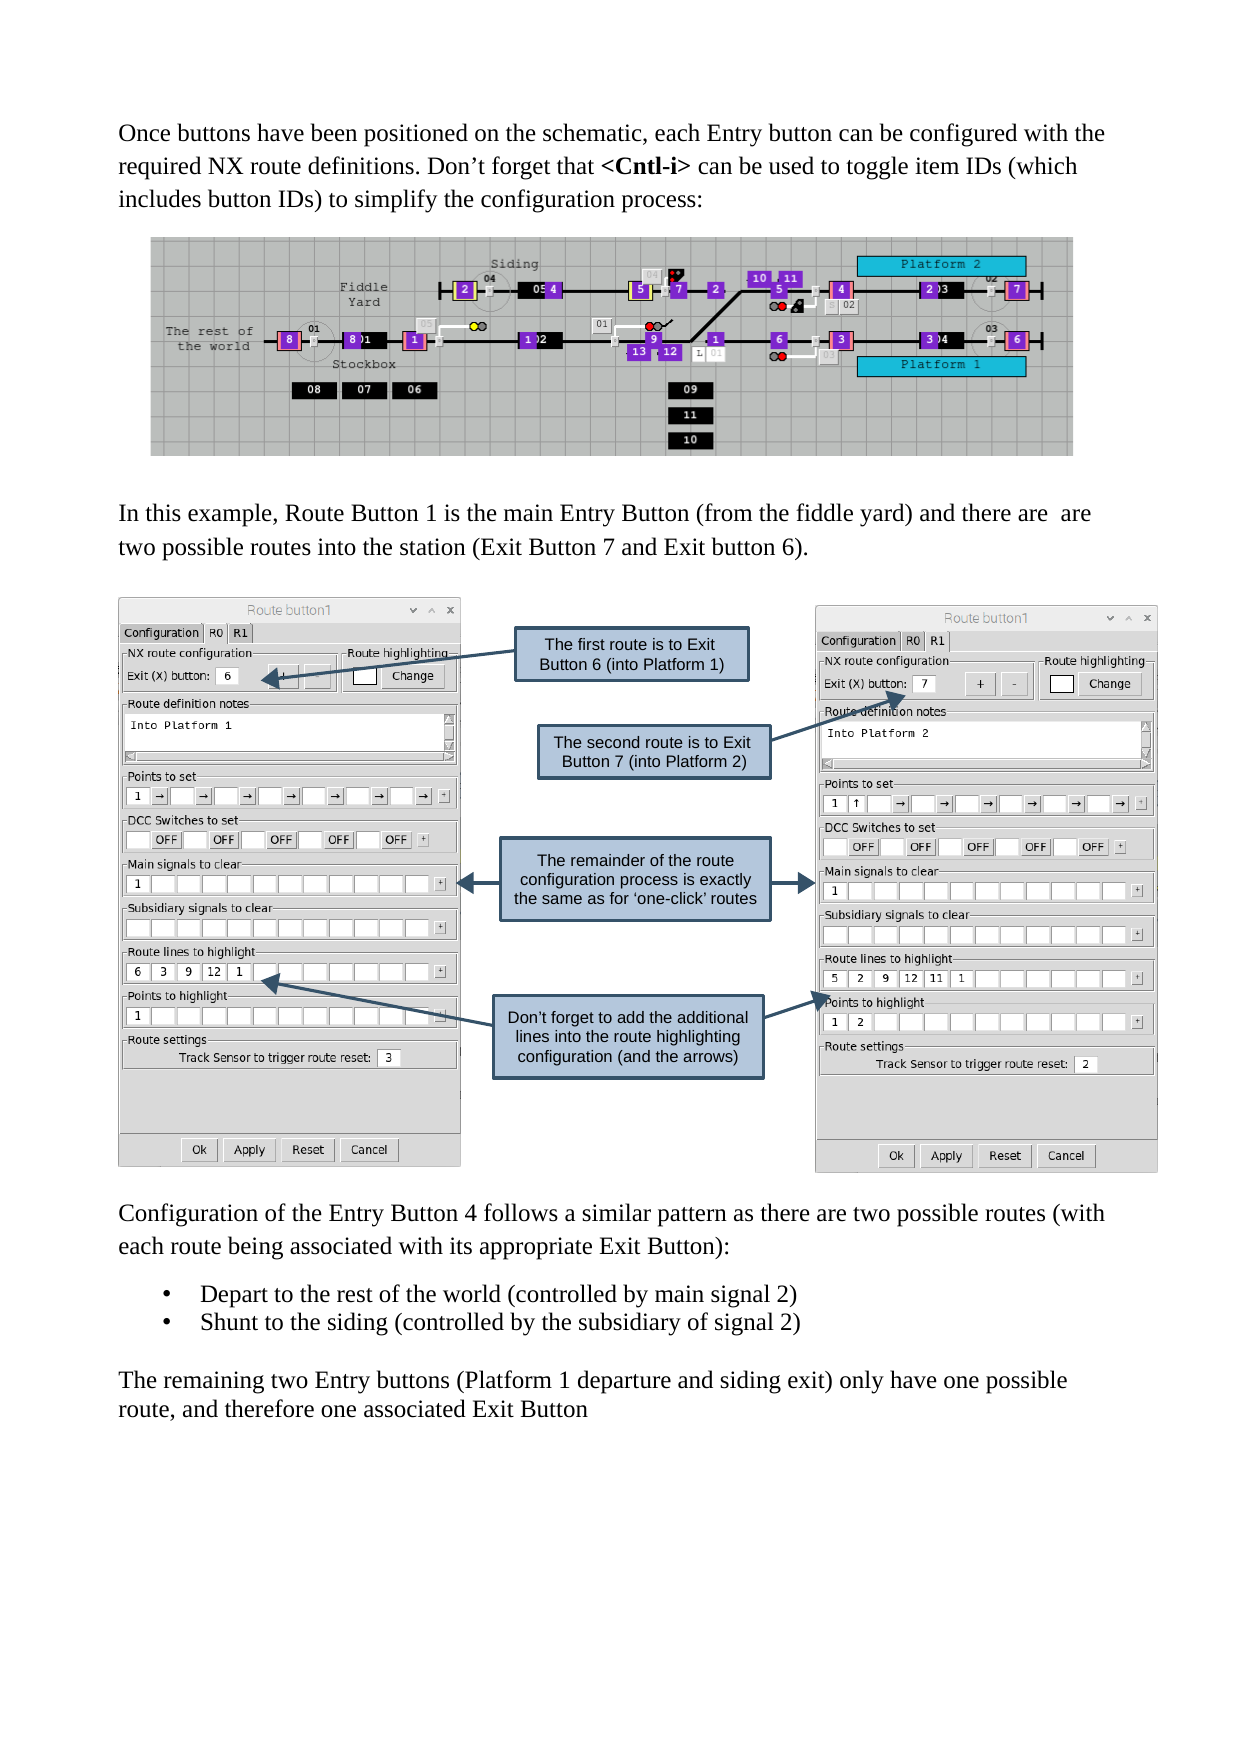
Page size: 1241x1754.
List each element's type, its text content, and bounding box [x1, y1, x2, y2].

text Once buttons have been positioned on the schematic, each Entry button can be configured with the required NX route definitions. Don’t forget that <Cntl-i> can be used to toggle item IDs (which includes button IDs) to simplify the configuration process: [118, 118, 1122, 213]
text Configuration of the Entry Button 4 follows a similar pattern as there are two possible routes (with each route being associated with its appropriate Exit Button): [118, 1198, 1122, 1260]
picture [118, 597, 461, 1167]
text In this example, Route Button 1 is the main Entry Button (from the fiddle yard) and there are are two possible routes into the station (Exit Button 7 and Exit button 6). [118, 498, 1122, 560]
text The remaining two Entry buttons (Platform 1 departure and siding exit) only have one possible route, and therefore one associated Exit Button [118, 1365, 1122, 1422]
picture [815, 605, 1158, 1173]
picture [150, 237, 1074, 456]
list Shunt to the siding (controlled by the subsidiary of signal 2) [162, 1307, 1122, 1336]
list Depart to the rest of the world (controlled by main signal 2) [162, 1279, 1122, 1307]
